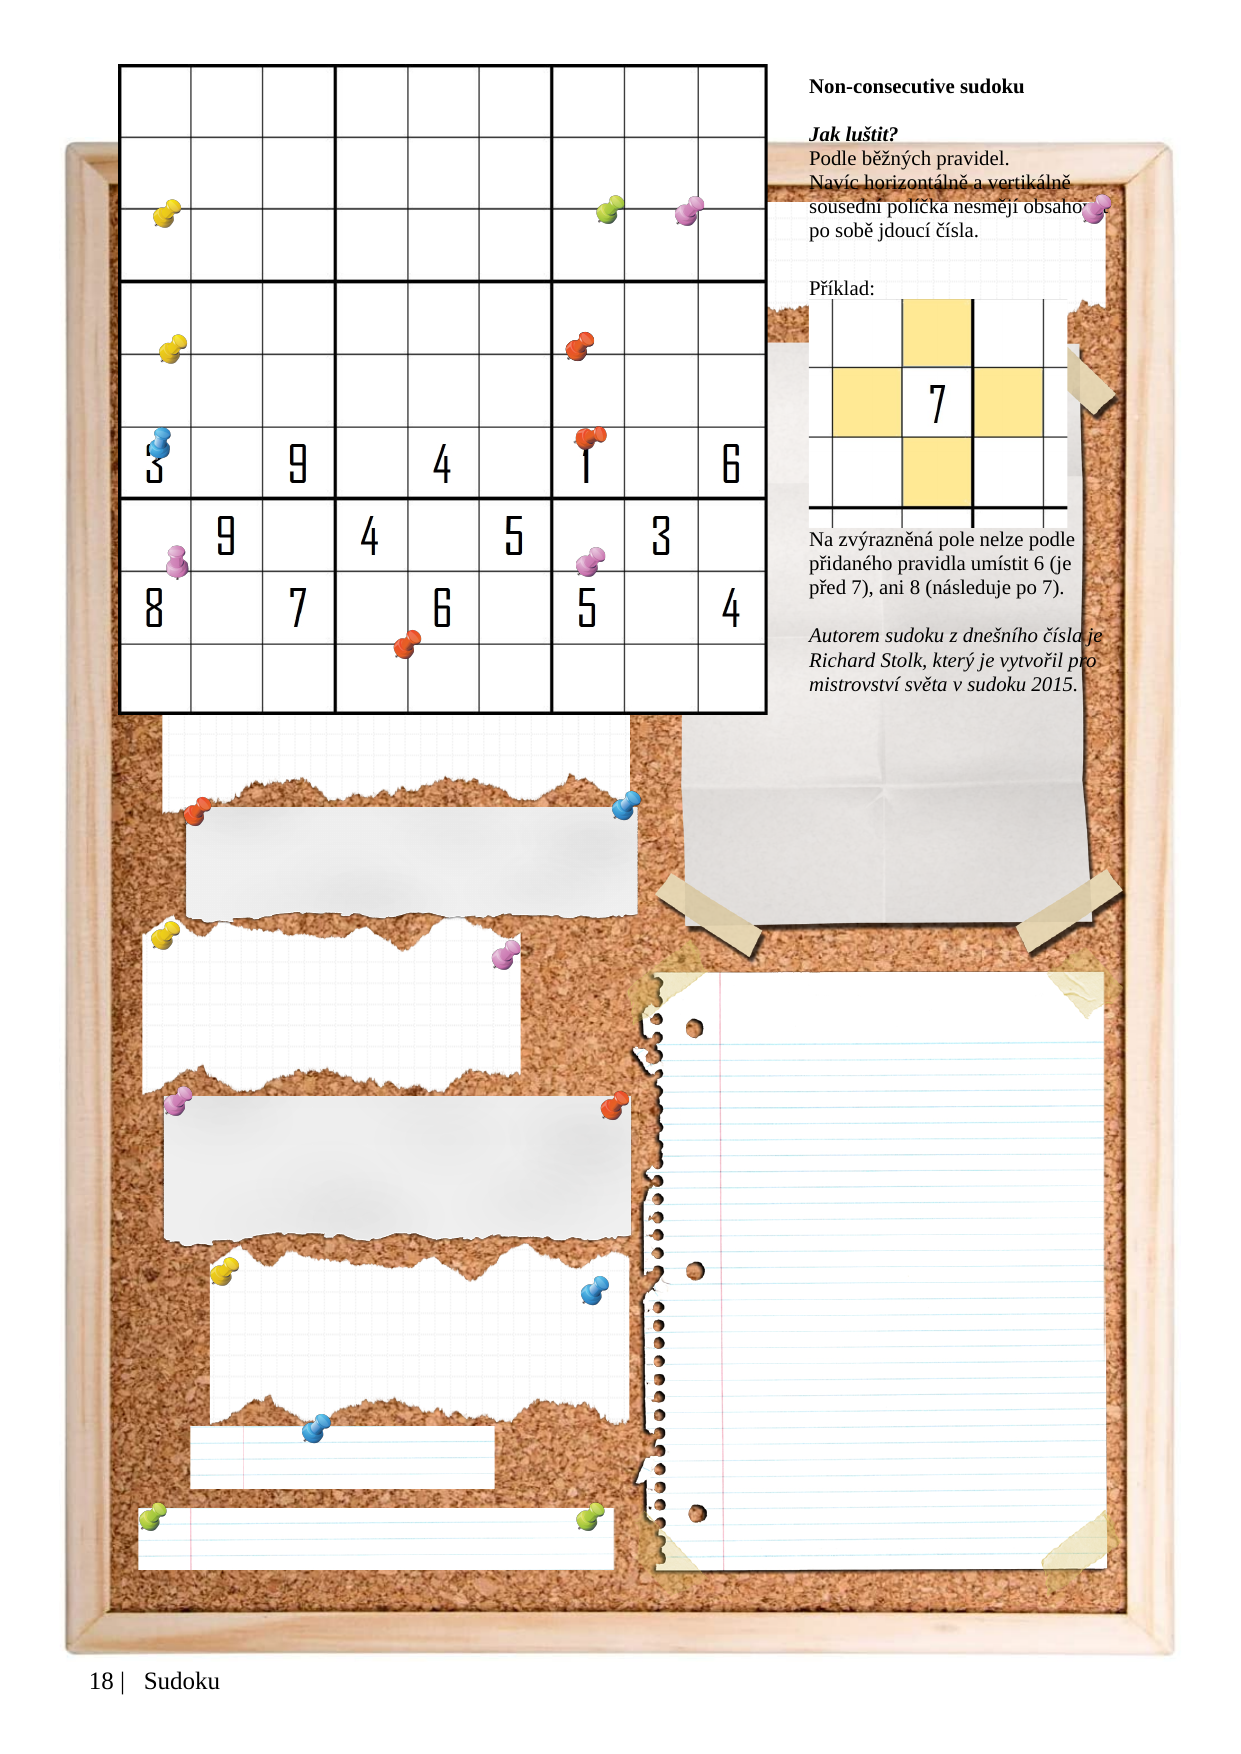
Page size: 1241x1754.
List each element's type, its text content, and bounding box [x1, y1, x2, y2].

picture [59, 64, 1182, 1662]
table_cell Non-consecutive sudoku Jak luštit? Podle běžných pravidel. Navíc horizontálně a vertikálně sousední políčka nesmějí obsahovat po sobě jdoucí čísla. Příklad: Na zvýrazněná pole nelze podle přidaného pravidla umístit 6 (je před 7), ani 8 (následuje po 7). Autorem sudoku z dnešního čísla je Richard Stolk, který je vytvořil pro mistrovství světa v sudoku 2015. [797, 59, 1152, 137]
table_cell [89, 59, 797, 137]
